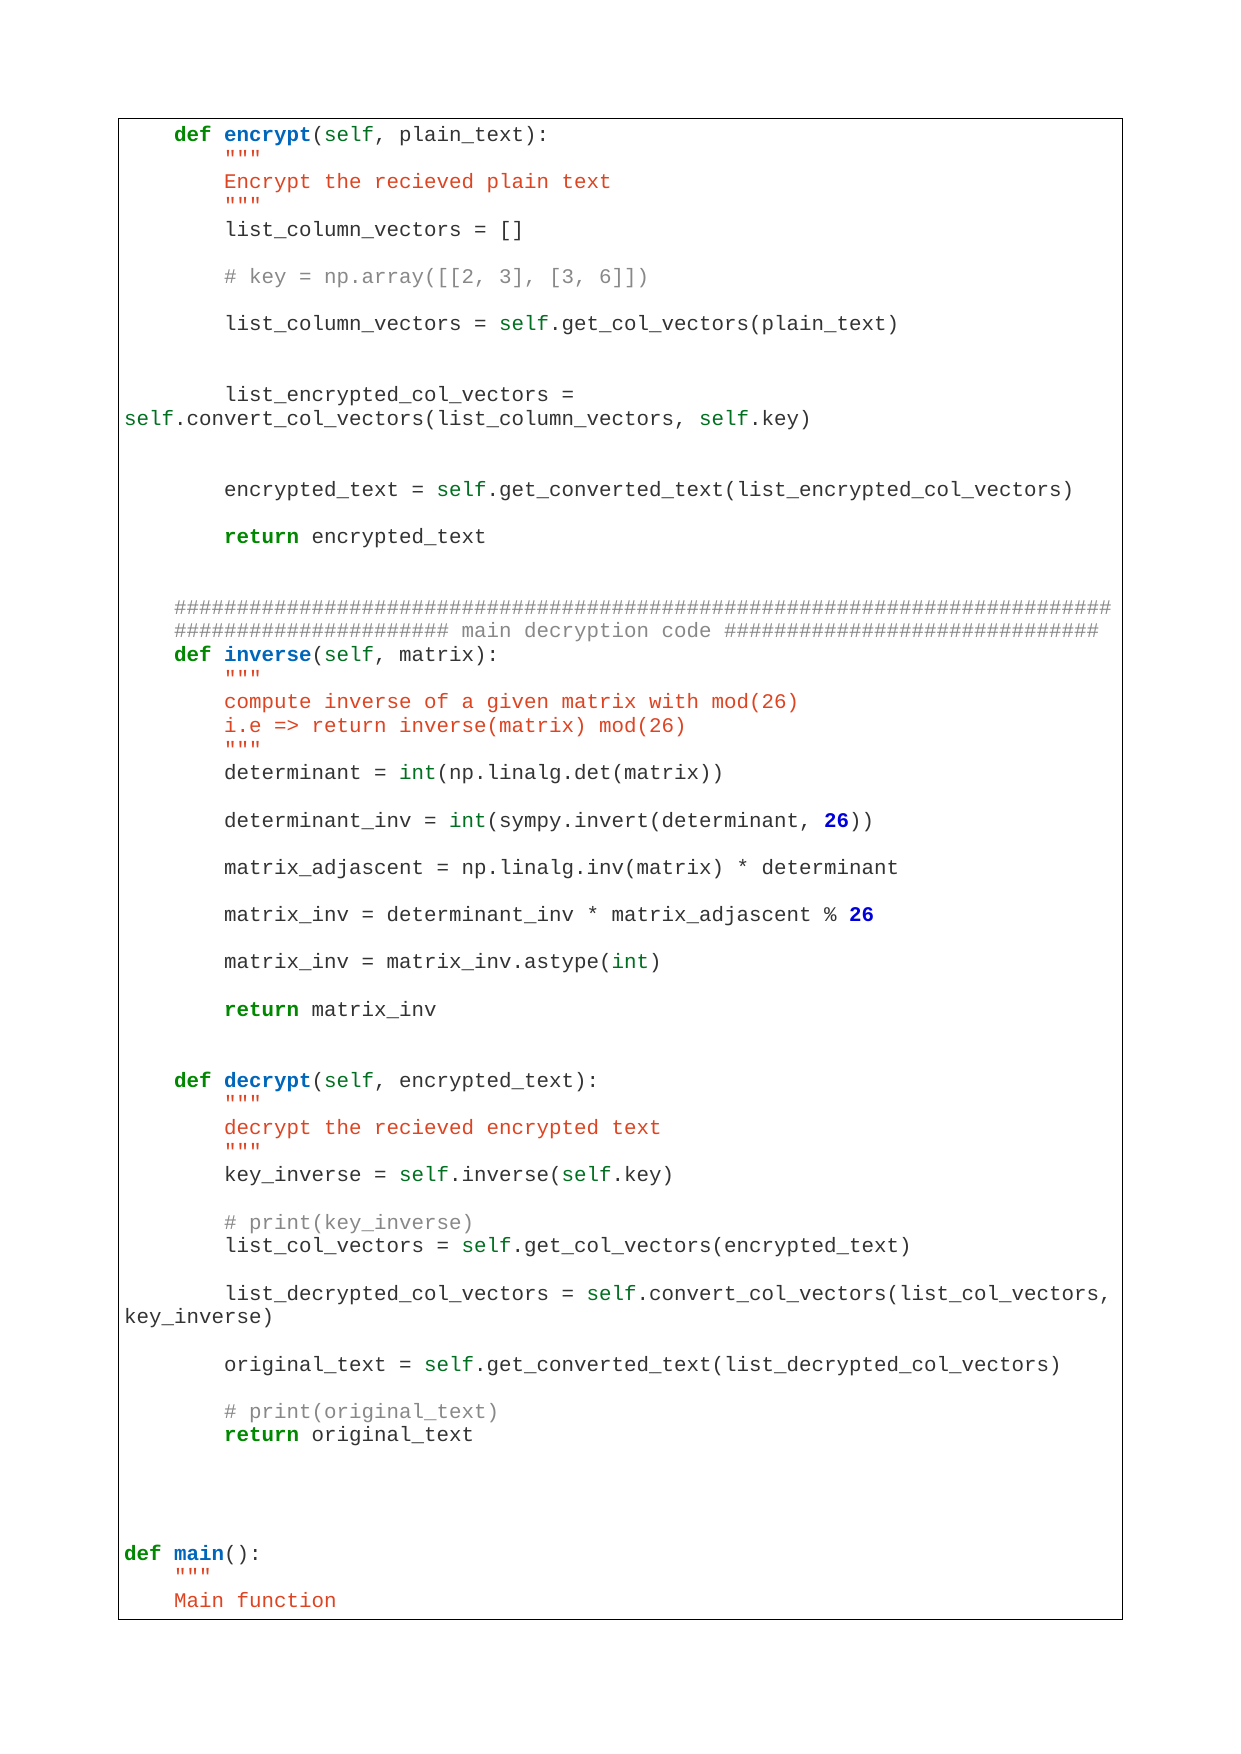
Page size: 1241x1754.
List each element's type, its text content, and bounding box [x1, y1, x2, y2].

table_header def encrypt(self, plain_text): """ Encrypt the recieved plain text """ list_column_vectors = [] # key = np.array([[2, 3], [3, 6]]) list_column_vectors = self.get_col_vectors(plain_text) list_encrypted_col_vectors = self.convert_col_vectors(list_column_vectors, self.key) encrypted_text = self.get_converted_text(list_encrypted_col_vectors) return encrypted_text ########################################################################### ###################### main decryption code ############################## def inverse(self, matrix): """ compute inverse of a given matrix with mod(26) i.e => return inverse(matrix) mod(26) """ determinant = int(np.linalg.det(matrix)) determinant_inv = int(sympy.invert(determinant, 26)) matrix_adjascent = np.linalg.inv(matrix) * determinant matrix_inv = determinant_inv * matrix_adjascent % 26 matrix_inv = matrix_inv.astype(int) return matrix_inv def decrypt(self, encrypted_text): """ decrypt the recieved encrypted text """ key_inverse = self.inverse(self.key) # print(key_inverse) list_col_vectors = self.get_col_vectors(encrypted_text) list_decrypted_col_vectors = self.convert_col_vectors(list_col_vectors, key_inverse) original_text = self.get_converted_text(list_decrypted_col_vectors) # print(original_text) return original_text def main(): """ Main function [119, 119, 1122, 1619]
